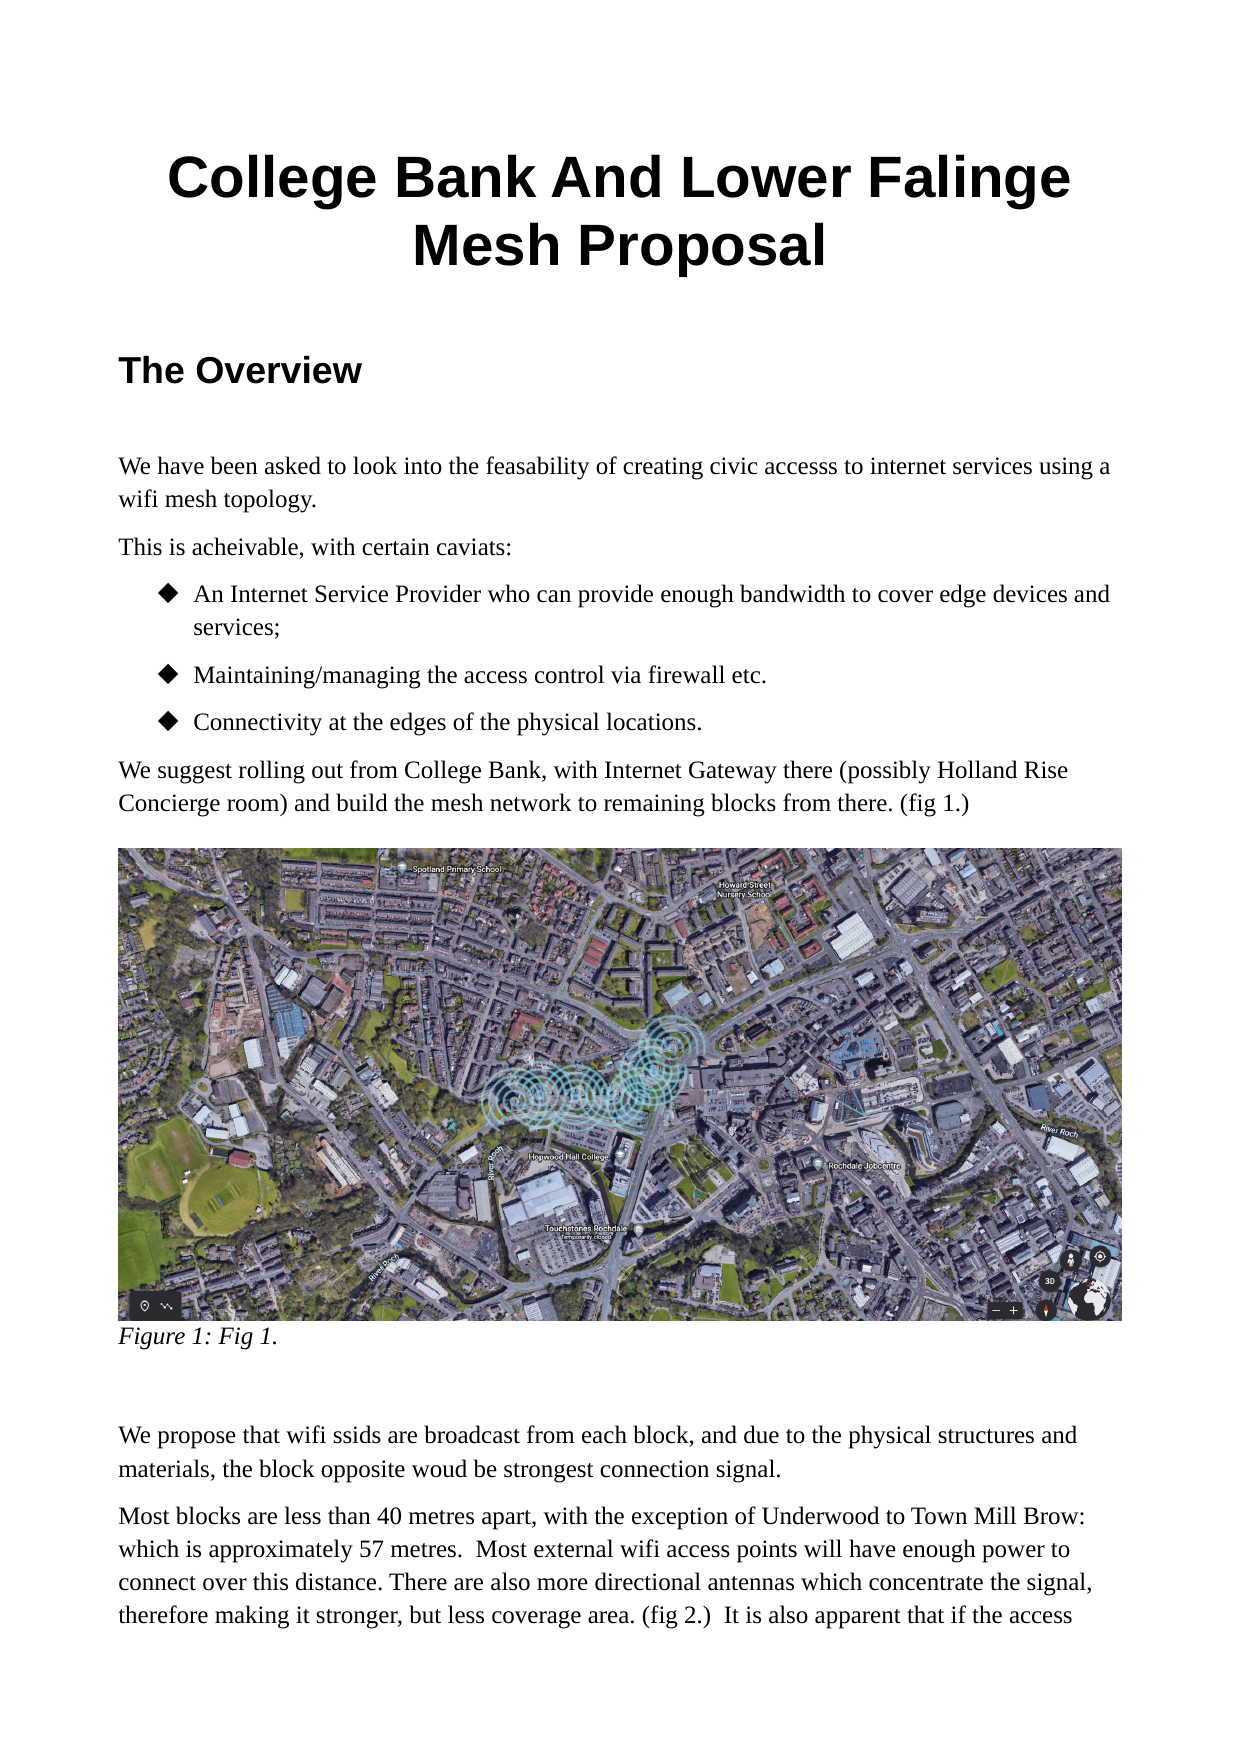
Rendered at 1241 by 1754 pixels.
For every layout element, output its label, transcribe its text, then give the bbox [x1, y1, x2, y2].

list Maintaining/managing the access control via firewall etc. [156, 660, 1122, 689]
list An Internet Service Provider who can provide enough bandwidth to cover edge devices and services; [156, 579, 1122, 641]
text We suggest rolling out from College Bank, with Internet Gateway there (possibly Holland Rise Concierge room) and build the mesh network to remaining blocks from there. (fig 1.) [118, 755, 1122, 817]
subtitle The Overview [118, 348, 1122, 391]
text This is acheivable, with certain caviats: [118, 532, 1122, 560]
picture [118, 848, 1122, 1321]
text Figure 1: Fig 1. [118, 1321, 1122, 1350]
text Most blocks are less than 40 metres apart, with the exception of Underwood to Town Mill Brow: which is approximately 57 metres. Most external wifi access points will have enough power to connect over this distance. There are also more directional antennas which concentrate the signal, therefore making it stronger, but less coverage area. (fig 2.) It is also apparent that if the access [118, 1501, 1122, 1629]
text We propose that wifi ssids are broadcast from each block, and due to the physical structures and materials, the block opposite woud be strongest connection signal. [118, 1421, 1122, 1482]
text We have been asked to look into the feasability of creating civic accesss to internet services using a wifi mesh topology. [118, 451, 1122, 513]
title College Bank And Lower Falinge Mesh Proposal [118, 143, 1122, 277]
list Connectivity at the edges of the physical locations. [156, 707, 1122, 736]
